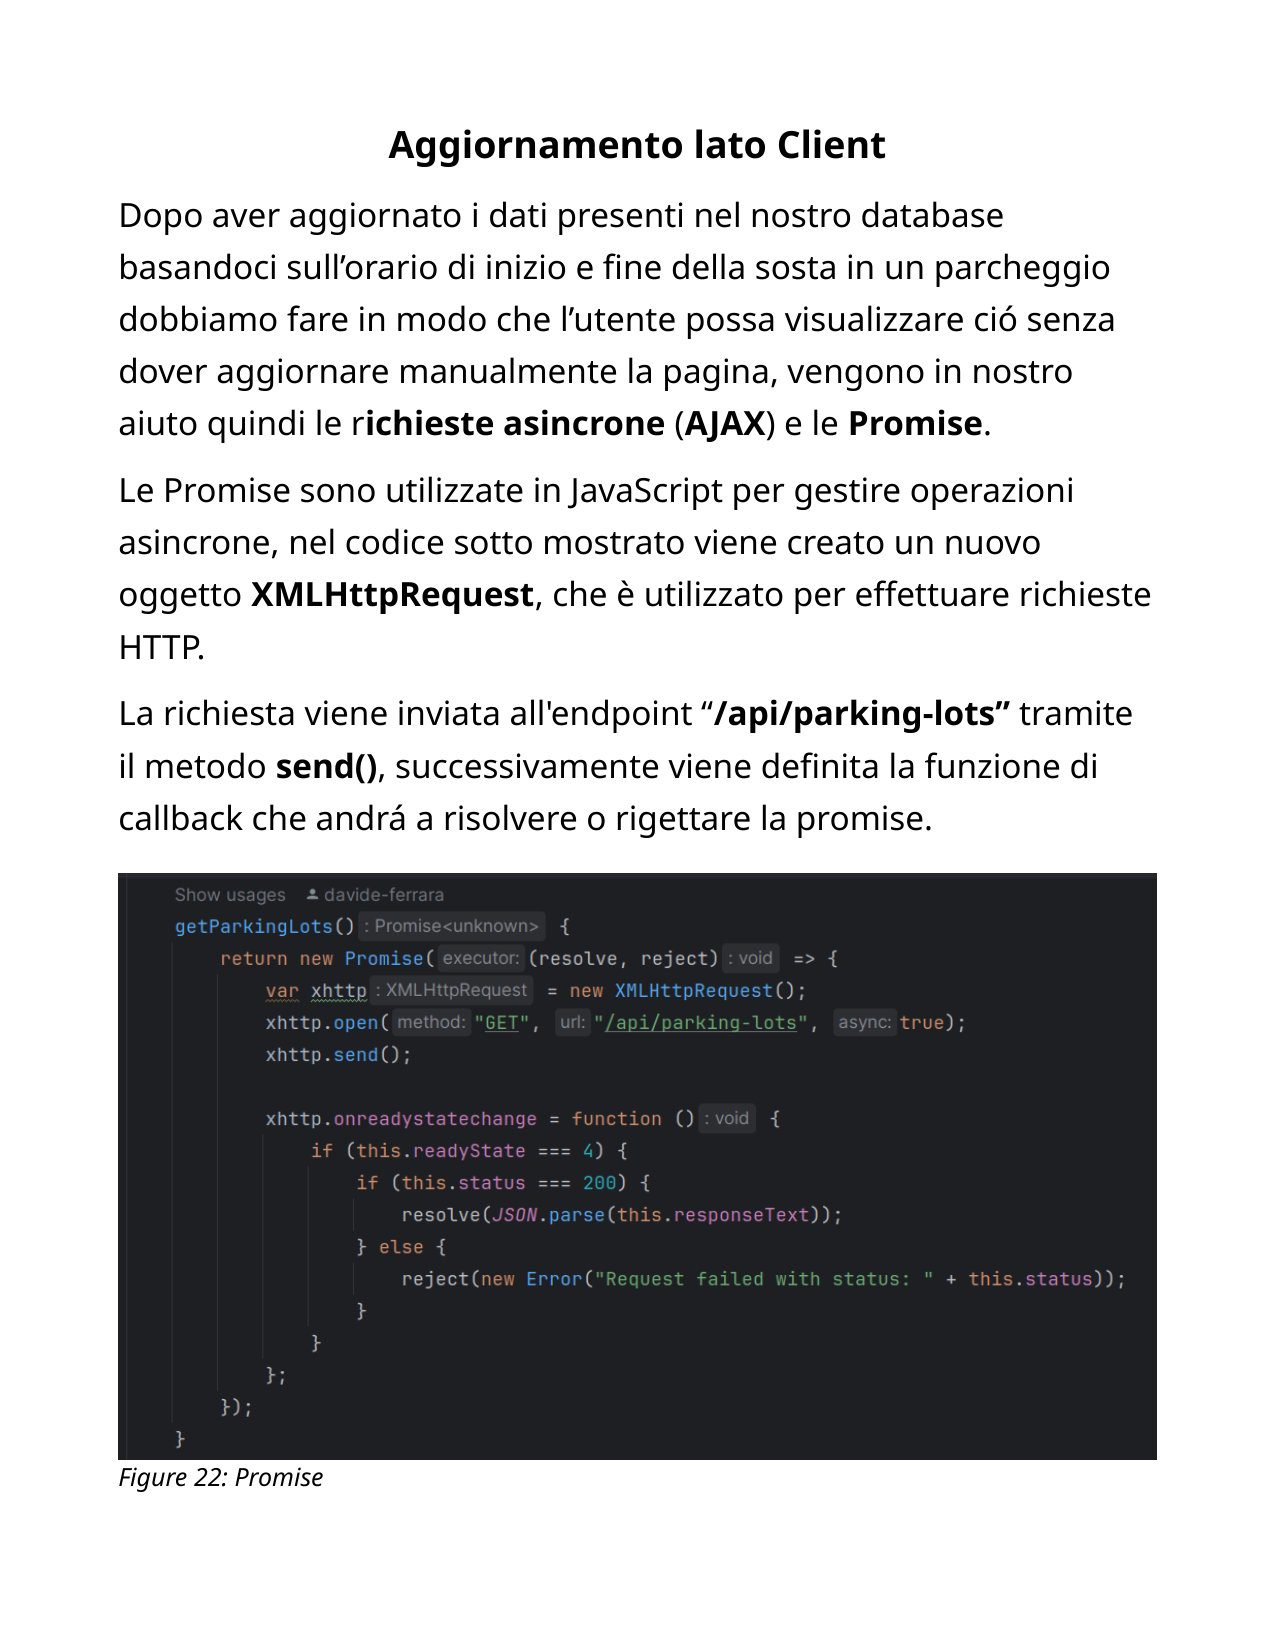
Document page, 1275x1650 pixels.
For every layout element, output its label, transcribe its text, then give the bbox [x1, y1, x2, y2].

text Le Promise sono utilizzate in JavaScript per gestire operazioni asincrone, nel codice sotto mostrato viene creato un nuovo oggetto XMLHttpRequest, che è utilizzato per effettuare richieste HTTP. [118, 467, 1157, 669]
picture [118, 873, 1157, 1460]
text Dopo aver aggiornato i dati presenti nel nostro database basandoci sull’orario di inizio e fine della sosta in un parcheggio dobbiamo fare in modo che l’utente possa visualizzare ció senza dover aggiornare manualmente la pagina, vengono in nostro aiuto quindi le richieste asincrone (AJAX) e le Promise. [118, 191, 1157, 446]
text La richiesta viene inviata all'endpoint “/api/parking-lots” tramite il metodo send(), successivamente viene definita la funzione di callback che andrá a risolvere o rigettare la promise. [118, 690, 1157, 840]
text Aggiornamento lato Client [118, 118, 1157, 169]
text Figure 22: Promise [118, 1460, 1157, 1493]
